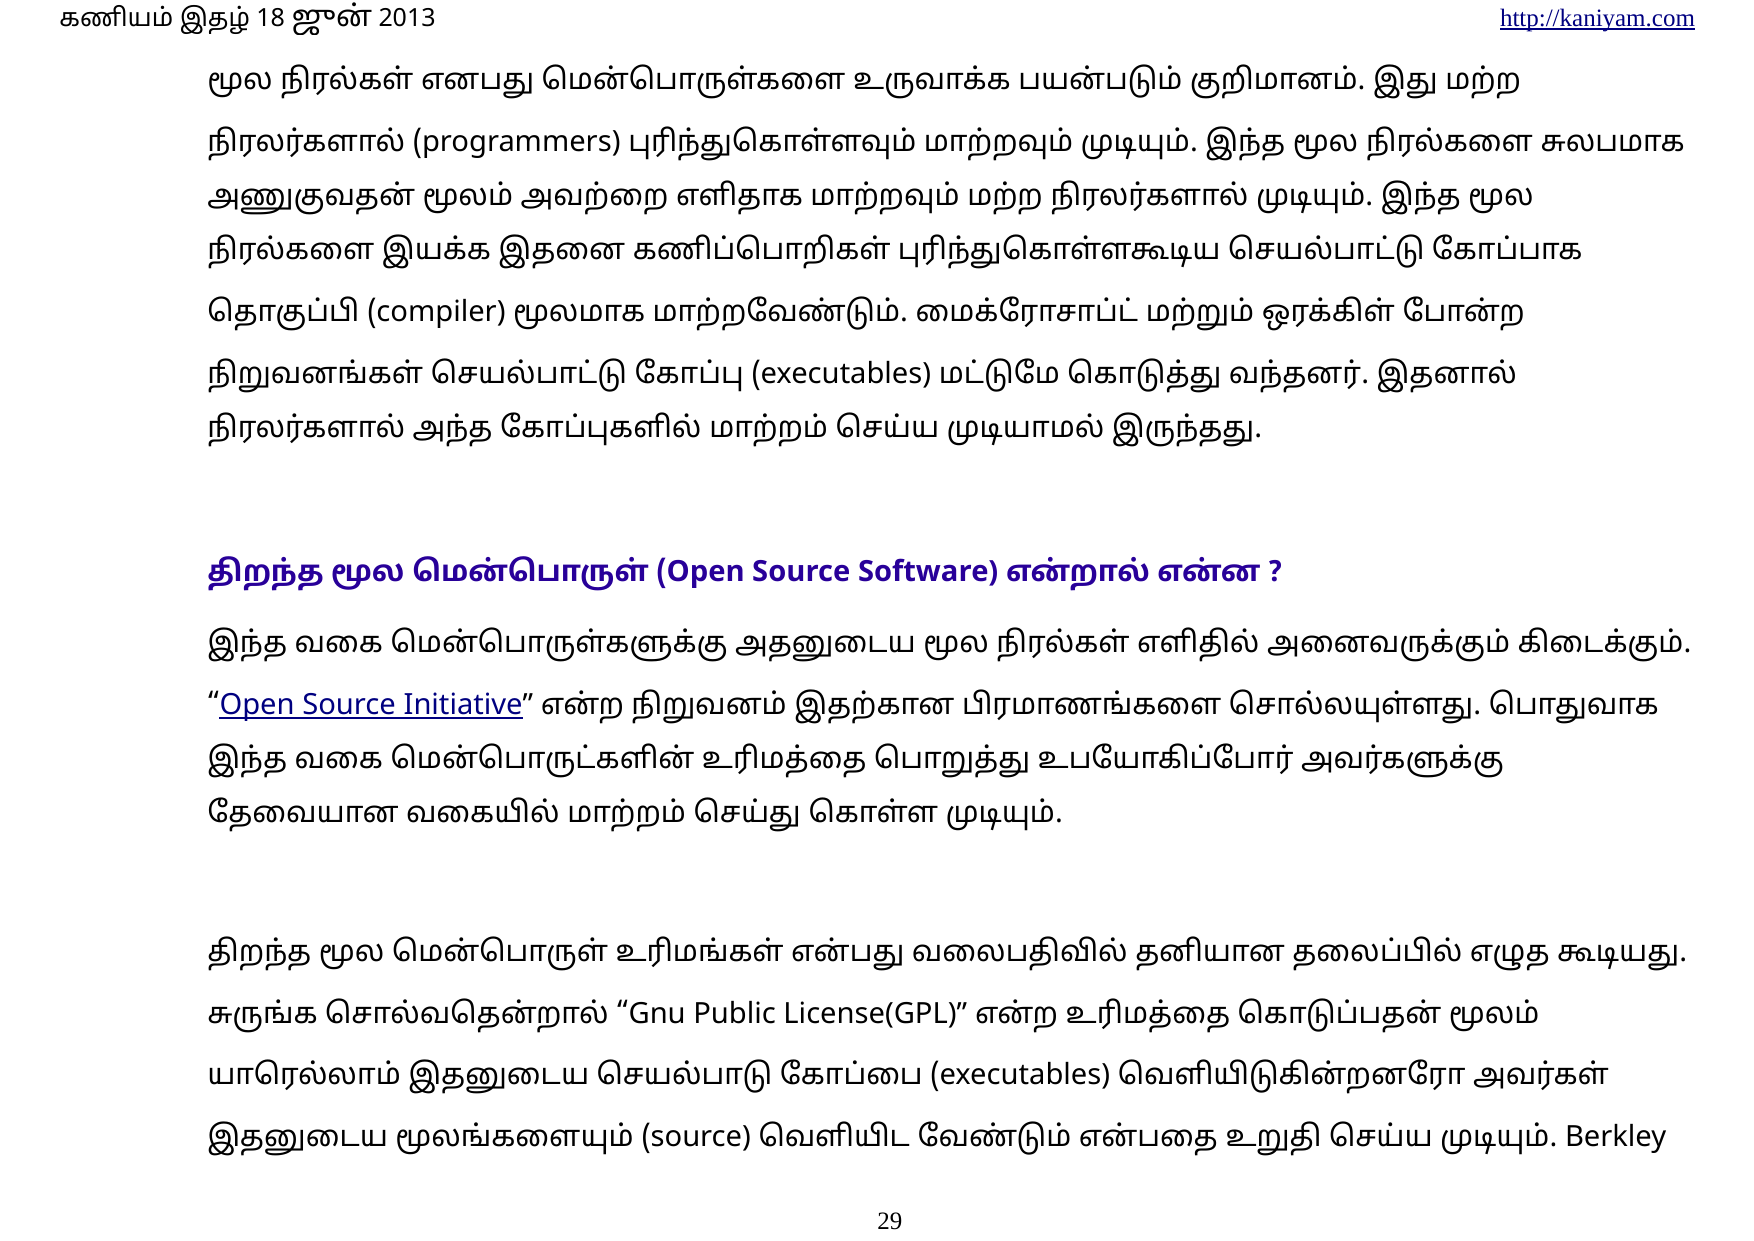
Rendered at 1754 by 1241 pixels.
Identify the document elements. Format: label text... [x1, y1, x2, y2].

text இந்த வகை மென்பொருள்களுக்கு அதனுடைய மூல நிரல்கள் எளிதில் அனைவருக்கும் கிடைக்கும். “Open Source Initiative” என்ற நிறுவனம் இதற்கான பிரமாணங்களை சொல்லயுள்ளது. பொதுவாக இந்த வகை மென்பொருட்களின் உரிமத்தை பொறுத்து உபயோகிப்போர் அவர்களுக்கு தேவையான வகையில் மாற்றம் செய்து கொள்ள முடியும். [207, 627, 1695, 833]
text திறந்த மூல மென்பொருள் (Open Source Software) என்றால் என்ன ? [207, 550, 1695, 593]
text திறந்த மூல மென்பொருள் உரிமங்கள் என்பது வலைபதிவில் தனியான தலைப்பில் எழுத கூடியது. சுருங்க சொல்வதென்றால் “Gnu Public License(GPL)” என்ற உரிமத்தை கொடுப்பதன் மூலம் யாரெல்லாம் இதனுடைய செயல்பாடு கோப்பை (executables) வெளியிடுகின்றனரோ அவர்கள் இதனுடைய மூலங்களையும் (source) வெளியிட வேண்டும் என்பதை உறுதி செய்ய முடியும். Berkley [207, 936, 1695, 1157]
text மூல நிரல்கள் எனபது மென்பொருள்களை உருவாக்க பயன்படும் குறிமானம். இது மற்ற நிரலர்களால் (programmers) புரிந்துகொள்ளவும் மாற்றவும் முடியும். இந்த மூல நிரல்களை சுலபமாக அணுகுவதன் மூலம் அவற்றை எளிதாக மாற்றவும் மற்ற நிரலர்களால் முடியும். இந்த மூல நிரல்களை இயக்க இதனை கணிப்பொறிகள் புரிந்துகொள்ளகூடிய செயல்பாட்டு கோப்பாக தொகுப்பி (compiler) மூலமாக மாற்றவேண்டும். மைக்ரோசாப்ட் மற்றும் ஒரக்கிள் போன்ற நிறுவனங்கள் செயல்பாட்டு கோப்பு (executables) மட்டுமே கொடுத்து வந்தனர். இதனால் நிரலர்களால் அந்த கோப்புகளில் மாற்றம் செய்ய முடியாமல் இருந்தது. [207, 64, 1695, 448]
